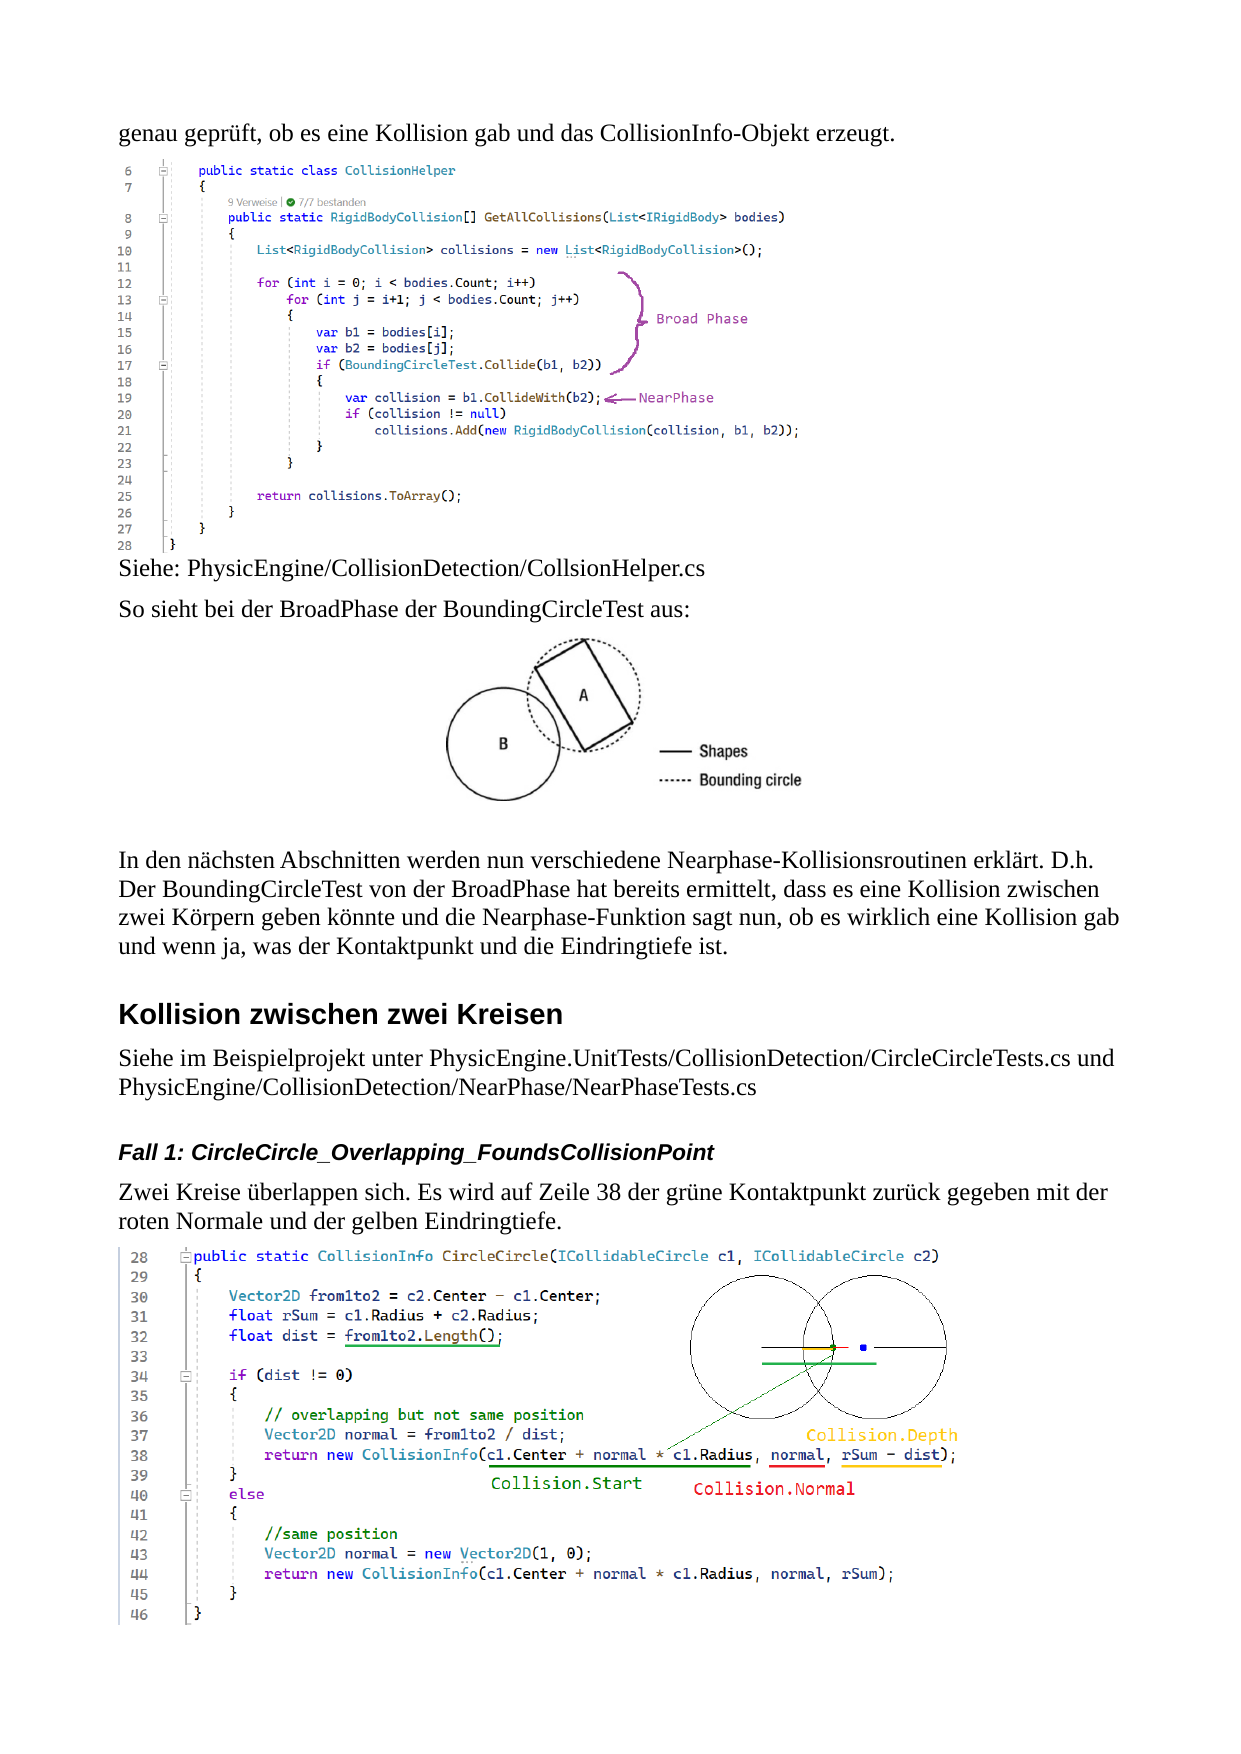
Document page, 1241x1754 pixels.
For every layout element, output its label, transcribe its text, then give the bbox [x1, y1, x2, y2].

picture [118, 159, 804, 553]
text In den nächsten Abschnitten werden nun verschiedene Nearphase-Kollisionsroutinen erklärt. D.h. Der BoundingCircleTest von der BroadPhase hat bereits ermittelt, dass es eine Kollision zwischen zwei Körpern geben könnte und die Nearphase-Funktion sagt nun, ob es wirklich eine Kollision gab und wenn ja, was der Kontaktpunkt und die Eindringtiefe ist. [118, 845, 1122, 960]
text So sieht bei der BroadPhase der BoundingCircleTest aus: [118, 594, 1122, 623]
text genau geprüft, ob es eine Kollision gab und das CollisionInfo-Objekt erzeugt. [118, 118, 1122, 147]
subtitle Fall 1: CircleCircle_Overlapping_FoundsCollisionPoint [118, 1138, 1122, 1165]
text Siehe: PhysicEngine/CollisionDetection/CollsionHelper.cs [118, 159, 1122, 582]
text Siehe im Beispielprojekt unter PhysicEngine.UnitTests/CollisionDetection/CircleCircleTests.cs und PhysicEngine/CollisionDetection/NearPhase/NearPhaseTests.cs [118, 1043, 1122, 1101]
text Zwei Kreise überlappen sich. Es wird auf Zeile 38 der grüne Kontaktpunkt zurück gegeben mit der roten Normale und der gelben Eindringtiefe. [118, 1177, 1122, 1235]
picture [118, 1247, 963, 1625]
picture [435, 635, 805, 804]
subtitle Kollision zwischen zwei Kreisen [118, 997, 1122, 1031]
